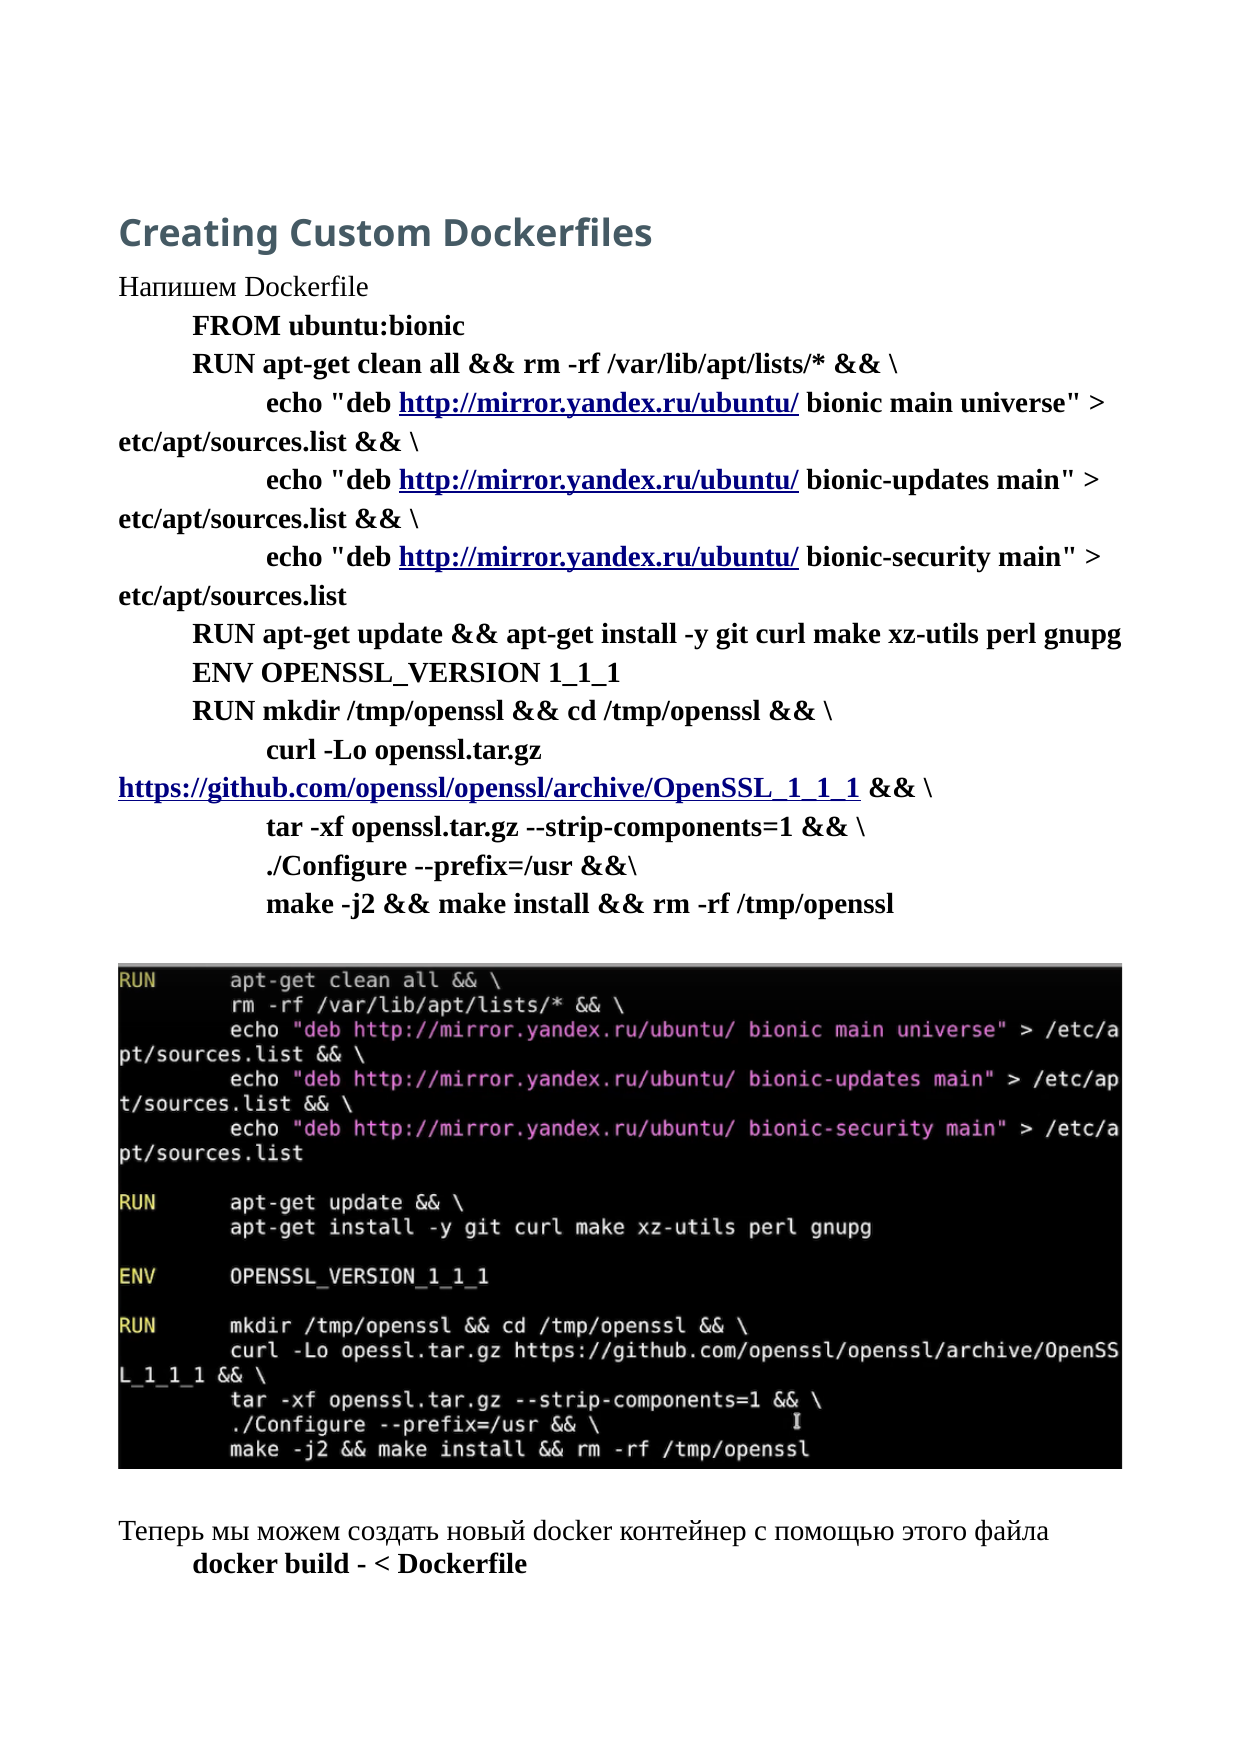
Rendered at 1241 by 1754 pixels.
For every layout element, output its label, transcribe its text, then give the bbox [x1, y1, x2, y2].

text echo "deb http://mirror.yandex.ru/ubuntu/ bionic-updates main" > etc/apt/sources.list && \ [118, 462, 1122, 534]
text docker build - < Dockerfile [118, 1546, 1122, 1580]
text RUN mkdir /tmp/openssl && cd /tmp/openssl && \ [118, 693, 1122, 727]
text FROM ubuntu:bionic [118, 308, 1122, 342]
text RUN apt-get clean all && rm -rf /var/lib/apt/lists/* && \ [118, 347, 1122, 380]
text ENV OPENSSL_VERSION 1_1_1 [118, 655, 1122, 688]
picture [118, 963, 1123, 1469]
text Напишем Dockerfile [118, 269, 1122, 303]
text ./Configure --prefix=/usr &&\ [118, 848, 1122, 881]
text Теперь мы можем создать новый docker контейнер с помощью этого файла [118, 1513, 1122, 1546]
subtitle Creating Custom Dockerfiles [118, 206, 1122, 257]
text tar -xf openssl.tar.gz --strip-components=1 && \ [118, 809, 1122, 843]
text echo "deb http://mirror.yandex.ru/ubuntu/ bionic-security main" > etc/apt/sources.list [118, 539, 1122, 611]
text curl -Lo openssl.tar.gz https://github.com/openssl/openssl/archive/OpenSSL_1_1_1 && \ [118, 732, 1122, 804]
text echo "deb http://mirror.yandex.ru/ubuntu/ bionic main universe" > etc/apt/sources.list && \ [118, 385, 1122, 457]
text make -j2 && make install && rm -rf /tmp/openssl [118, 886, 1122, 920]
text RUN apt-get update && apt-get install -y git curl make xz-utils perl gnupg [118, 616, 1122, 650]
